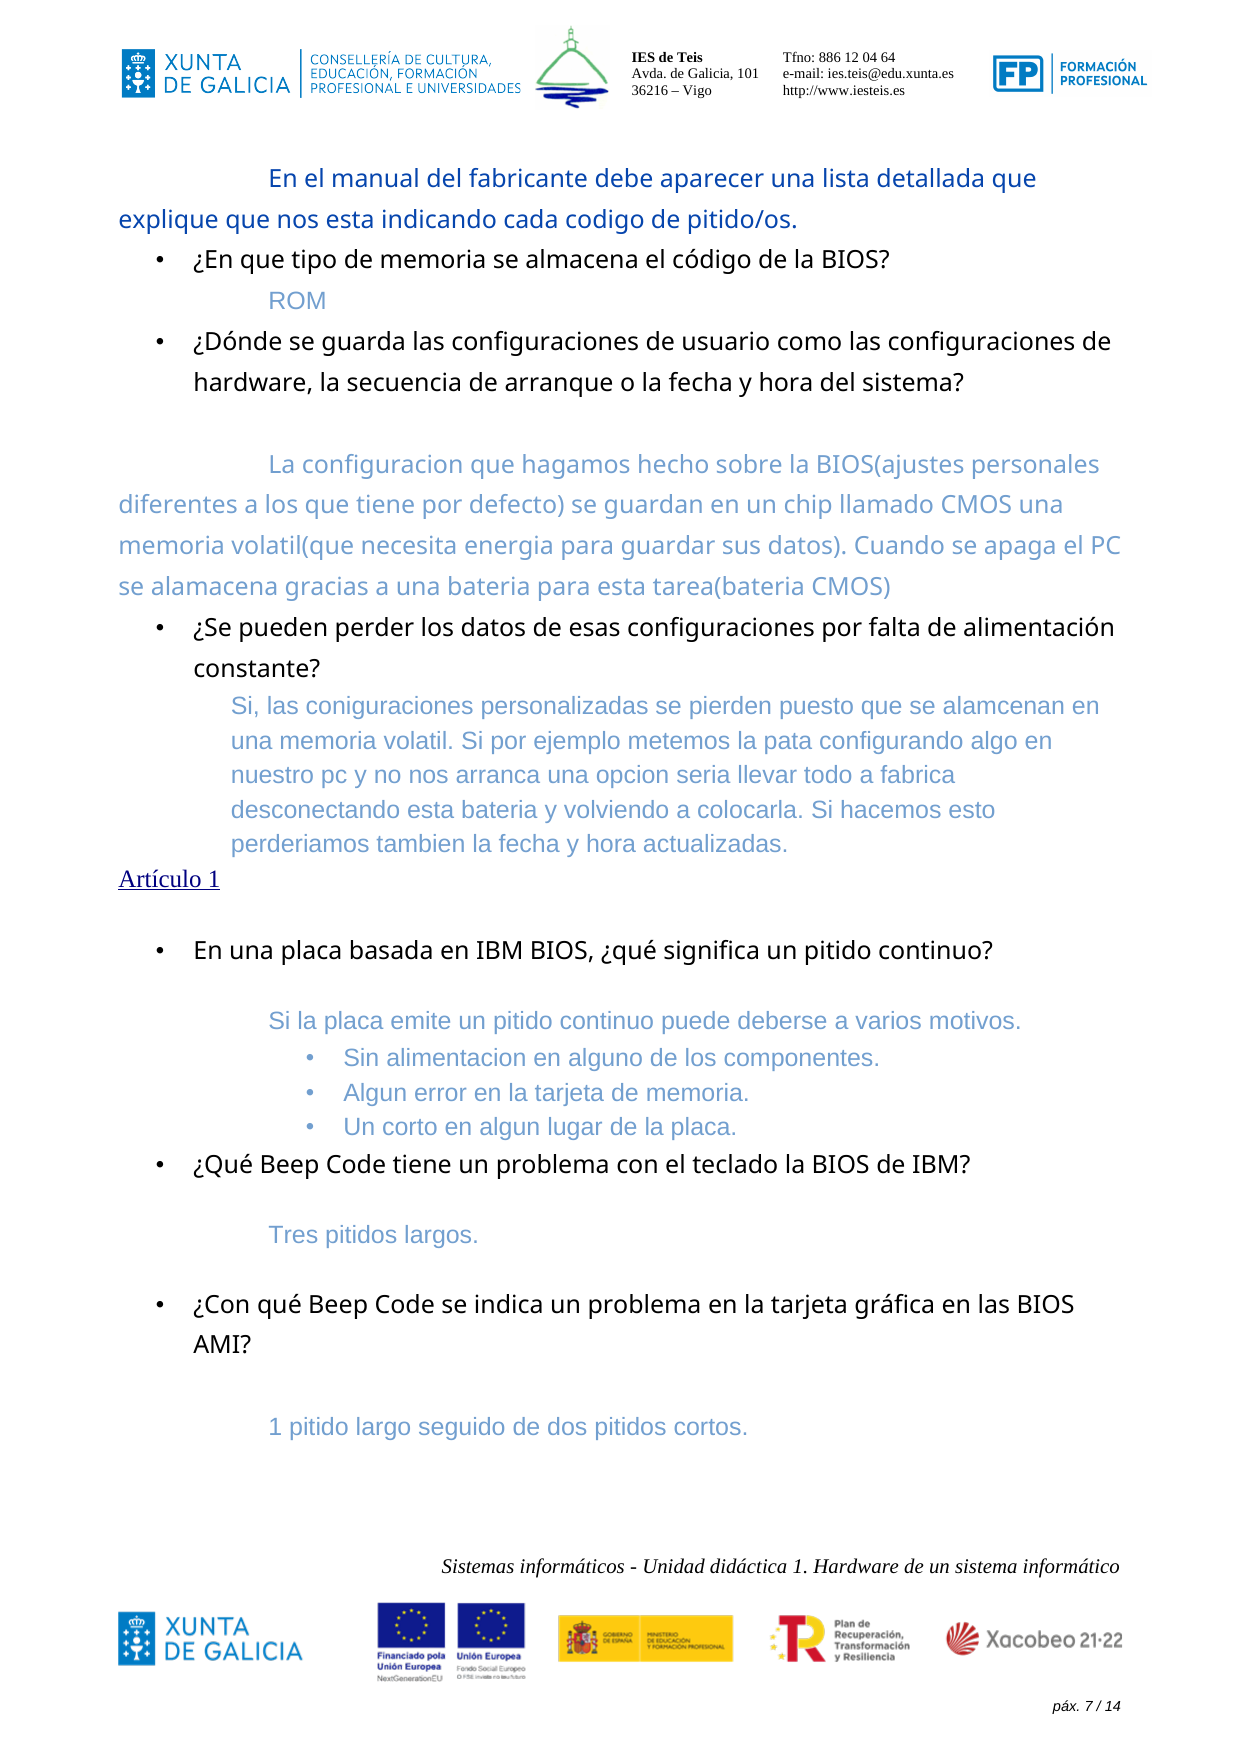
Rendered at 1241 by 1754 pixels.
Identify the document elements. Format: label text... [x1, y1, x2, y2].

text Si la placa emite un pitido continuo puede deberse a varios motivos. [118, 1002, 1122, 1036]
list ¿Qué Beep Code tiene un problema con el teclado la BIOS de IBM? [156, 1147, 1122, 1181]
picture [534, 25, 611, 110]
list Un corto en algun lugar de la placa. [306, 1112, 1122, 1141]
text La configuracion que hagamos hecho sobre la BIOS(ajustes personales diferentes a los que tiene por defecto) se guardan en un chip llamado CMOS una memoria volatil(que necesita energia para guardar sus datos). Cuando se apaga el PC se alamacena gracias a una bateria para esta tarea(bateria CMOS) [118, 446, 1122, 603]
text Tres pitidos largos. [118, 1217, 1122, 1251]
list Algun error en la tarjeta de memoria. [306, 1078, 1122, 1107]
text 1 pitido largo seguido de dos pitidos cortos. [118, 1409, 1122, 1443]
list ¿Dónde se guarda las configuraciones de usuario como las configuraciones de hardware, la secuencia de arranque o la fecha y hora del sistema? [156, 324, 1122, 399]
list ¿En que tipo de memoria se almacena el código de la BIOS? [156, 242, 1122, 276]
text En el manual del fabricante debe aparecer una lista detallada que explique que nos esta indicando cada codigo de pitido/os. [118, 160, 1122, 235]
picture [118, 1592, 1123, 1688]
text ROM [118, 283, 1122, 317]
list ¿Se pueden perder los datos de esas configuraciones por falta de alimentación constante? [156, 609, 1122, 684]
list En una placa basada en IBM BIOS, ¿qué significa un pitido continuo? [156, 933, 1122, 967]
picture [989, 50, 1153, 97]
list Sin alimentacion en alguno de los componentes. [306, 1043, 1122, 1072]
list ¿Con qué Beep Code se indica un problema en la tarjeta gráfica en las BIOS AMI? [156, 1286, 1122, 1361]
text Artículo 1 [118, 864, 1122, 892]
list Si, las coniguraciones personalizadas se pierden puesto que se alamcenan en una memoria volatil. Si por ejemplo metemos la pata configurando algo en nuestro pc y no nos arranca una opcion seria llevar todo a fabrica desconectando esta bateria y volviendo a colocarla. Si hacemos esto perderiamos tambien la fecha y hora actualizadas. [193, 691, 1122, 858]
picture [121, 49, 521, 98]
